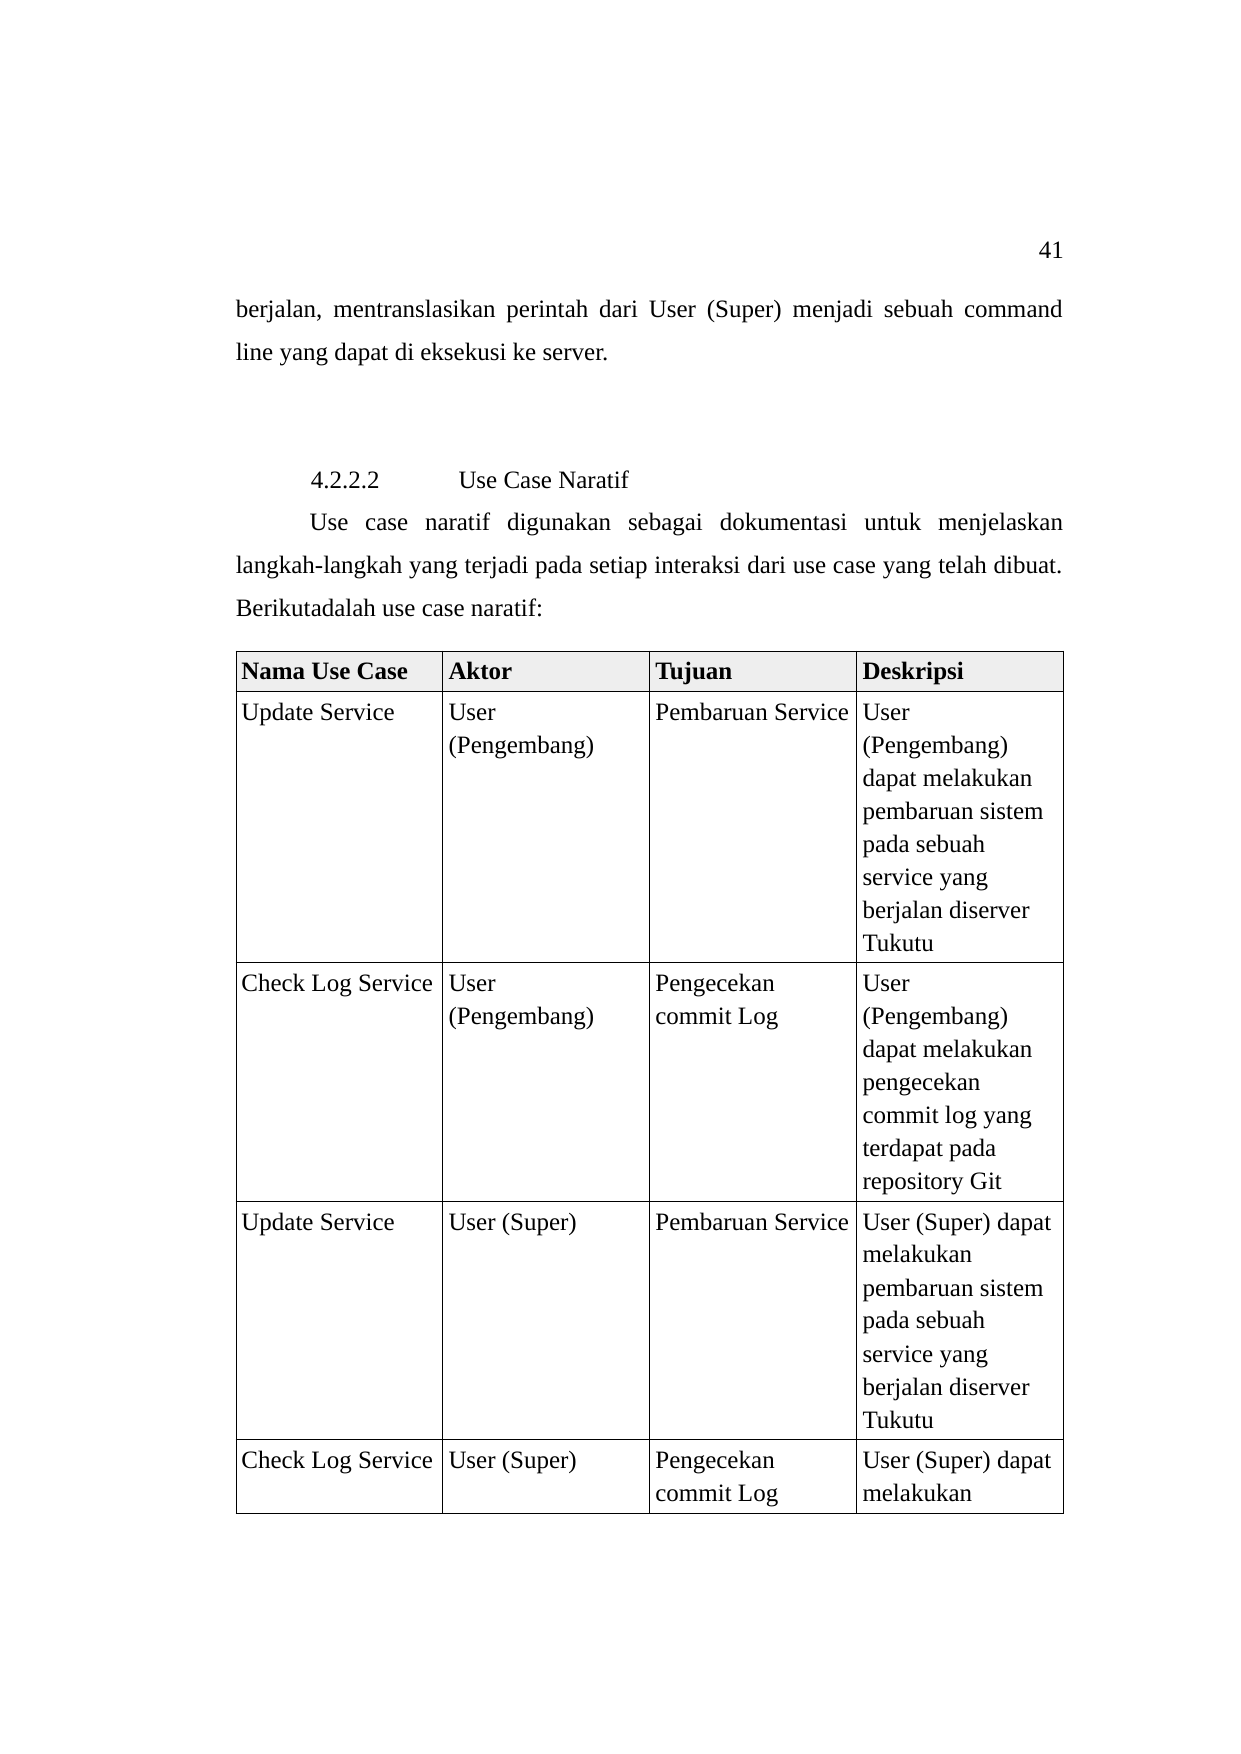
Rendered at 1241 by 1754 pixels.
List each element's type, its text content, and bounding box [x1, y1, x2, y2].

table_cell User (Pengembang) dapat melakukan pengecekan commit log yang terdapat pada repository Git [857, 963, 1063, 1201]
table_cell Check Log Service [237, 963, 442, 1201]
table_cell User (Super) [443, 1440, 649, 1512]
table_cell Pengecekan commit Log [650, 1440, 856, 1512]
table_cell User (Super) dapat melakukan [857, 1440, 1063, 1512]
text Use case naratif digunakan sebagai dokumentasi untuk menjelaskan langkah-langkah yang terjadi pada setiap interaksi dari use case yang telah dibuat. Berikutadalah use case naratif: [236, 507, 1063, 622]
table_cell User (Pengembang) [443, 963, 649, 1201]
subtitle Use Case Naratif [311, 465, 1063, 494]
text berjalan, mentranslasikan perintah dari User (Super) menjadi sebuah command line yang dapat di eksekusi ke server. [236, 294, 1063, 366]
table_header Aktor [443, 652, 649, 691]
table_cell User (Super) dapat melakukan pembaruan sistem pada sebuah service yang berjalan diserver Tukutu [857, 1202, 1063, 1439]
table_header Deskripsi [857, 652, 1063, 691]
table_cell Pembaruan Service [650, 1202, 856, 1439]
table_cell User (Pengembang) [443, 692, 649, 962]
table_cell Pembaruan Service [650, 692, 856, 962]
table_cell Update Service [237, 692, 442, 962]
table_cell User (Super) [443, 1202, 649, 1439]
table_cell User (Pengembang) dapat melakukan pembaruan sistem pada sebuah service yang berjalan diserver Tukutu [857, 692, 1063, 962]
table_cell Pengecekan commit Log [650, 963, 856, 1201]
table_cell Check Log Service [237, 1440, 442, 1512]
table_header Nama Use Case [237, 652, 442, 691]
table_cell Update Service [237, 1202, 442, 1439]
table_header Tujuan [650, 652, 856, 691]
